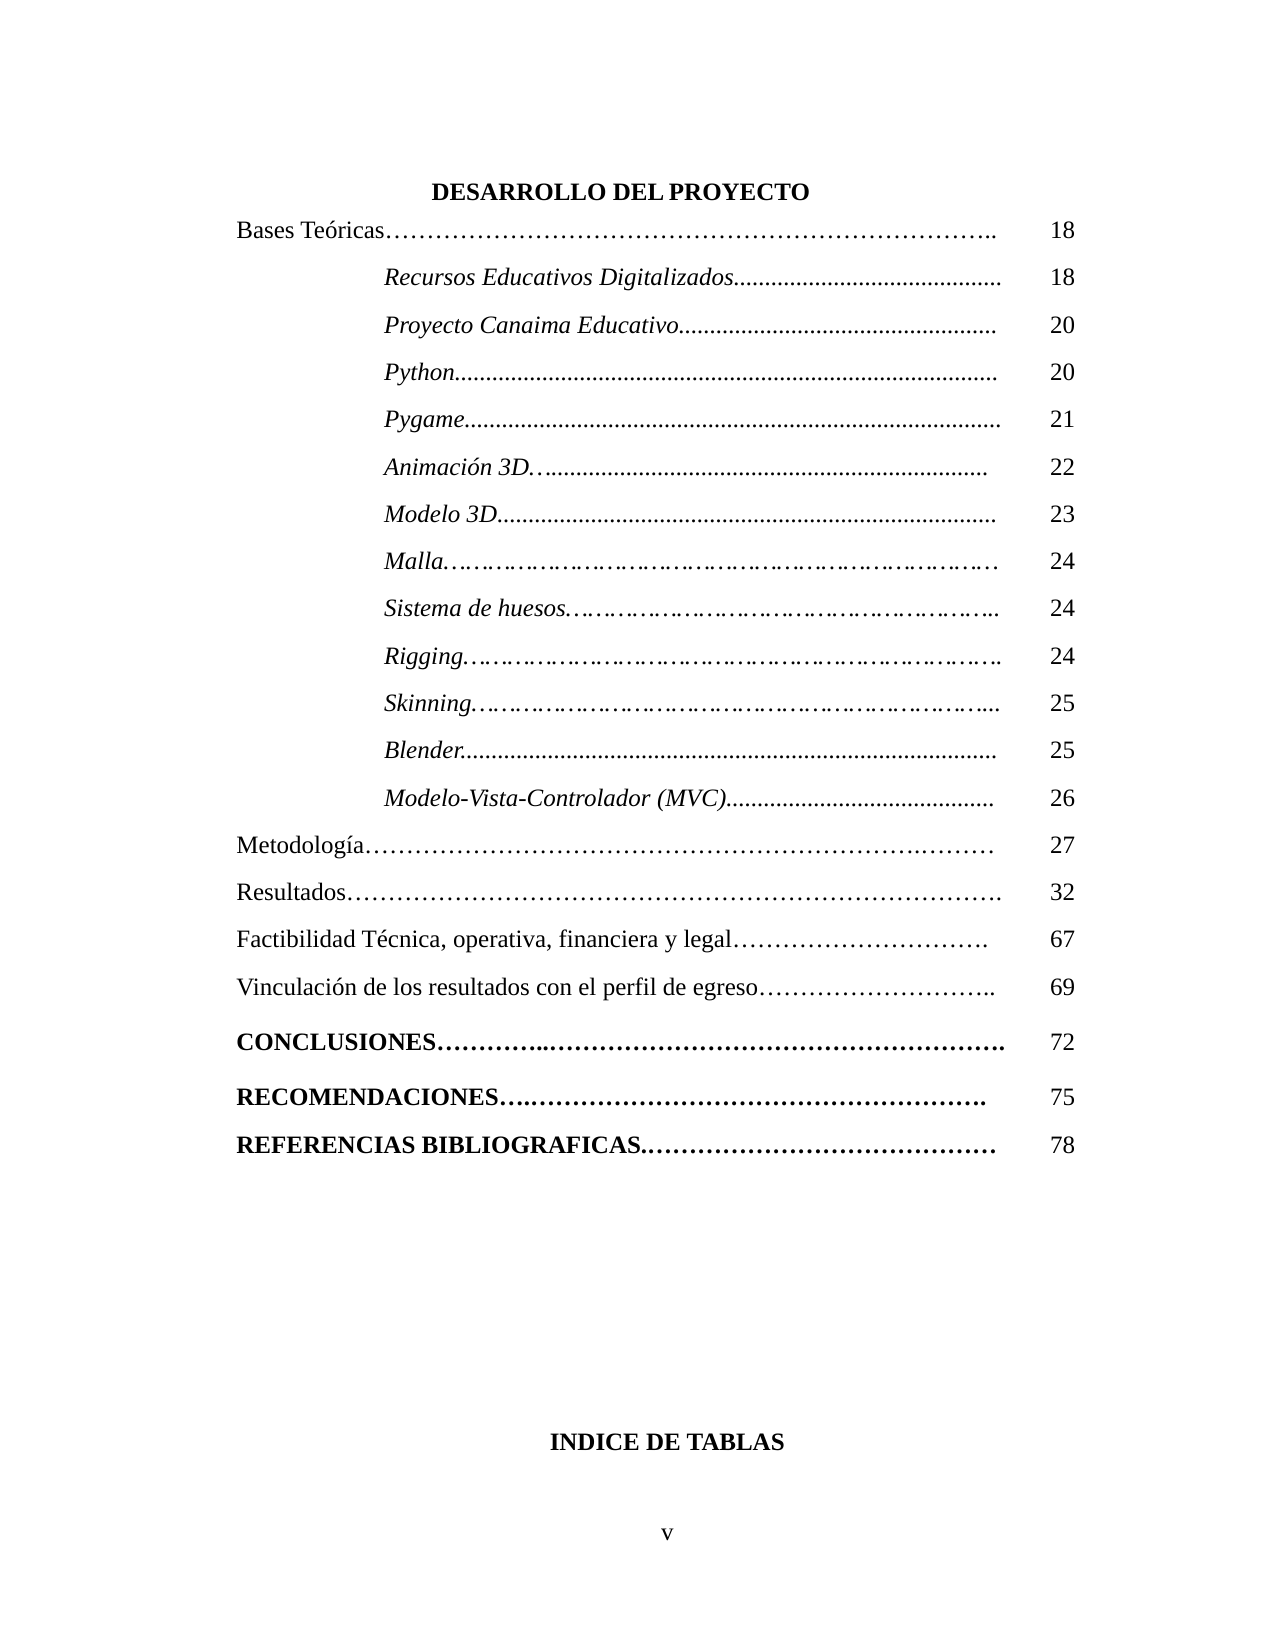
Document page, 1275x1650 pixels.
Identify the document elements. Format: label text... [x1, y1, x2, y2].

table_cell 22 [1016, 443, 1108, 490]
table_cell 69 [1016, 963, 1108, 1010]
table_cell Malla………………………………………………………………… [225, 537, 1016, 584]
table_cell 23 [1016, 490, 1108, 537]
text INDICE DE TABLAS [236, 1427, 1098, 1455]
table_cell Bases Teóricas……………………………………………………………….. [225, 206, 1016, 253]
table_cell 24 [1016, 632, 1108, 679]
table_cell 27 [1016, 821, 1108, 868]
table_cell 32 [1016, 868, 1108, 915]
table_cell 72 [1016, 1010, 1108, 1073]
table_cell Python....................................................................................... [225, 348, 1016, 395]
table_cell REFERENCIAS BIBLIOGRAFICAS.…………………………………… [225, 1121, 1016, 1168]
table_cell 18 [1016, 206, 1108, 253]
table_cell 75 [1016, 1073, 1108, 1121]
table_cell Skinning……………………………………………………………... [225, 679, 1016, 726]
table_cell 21 [1016, 395, 1108, 442]
table_cell CONCLUSIONES…………..………………………………………………. [225, 1010, 1016, 1073]
table_cell 26 [1016, 774, 1108, 821]
table_cell Modelo-Vista-Controlador (MVC)........................................... [225, 774, 1016, 821]
table_cell 67 [1016, 915, 1108, 963]
table_cell 20 [1016, 348, 1108, 395]
table_cell 24 [1016, 537, 1108, 584]
table_cell Animación 3D…...................................................................... [225, 443, 1016, 490]
table_cell Modelo 3D................................................................................ [225, 490, 1016, 537]
table_cell 78 [1016, 1121, 1108, 1168]
table_cell Rigging………………………………………………………………. [225, 632, 1016, 679]
table_cell 18 [1016, 253, 1108, 301]
table_cell Sistema de huesos………………………………………………….. [225, 584, 1016, 632]
table_cell 25 [1016, 679, 1108, 726]
table_cell Resultados……………………………………………………………………. [225, 868, 1016, 915]
table_header DESARROLLO DEL PROYECTO [225, 177, 1016, 206]
table_cell 24 [1016, 584, 1108, 632]
table_cell Proyecto Canaima Educativo................................................... [225, 301, 1016, 348]
table_cell Pygame...................................................................................... [225, 395, 1016, 442]
table_cell Blender...................................................................................... [225, 726, 1016, 773]
table_cell Metodología………………………………………………………….……… [225, 821, 1016, 868]
table_cell 20 [1016, 301, 1108, 348]
table_cell Factibilidad Técnica, operativa, financiera y legal…………………………. [225, 915, 1016, 963]
table_cell 25 [1016, 726, 1108, 773]
table_cell RECOMENDACIONES….………………………………………………. [225, 1073, 1016, 1121]
table_cell Recursos Educativos Digitalizados........................................... [225, 253, 1016, 301]
table_header [1016, 177, 1108, 206]
table_cell Vinculación de los resultados con el perfil de egreso……………………….. [225, 963, 1016, 1010]
